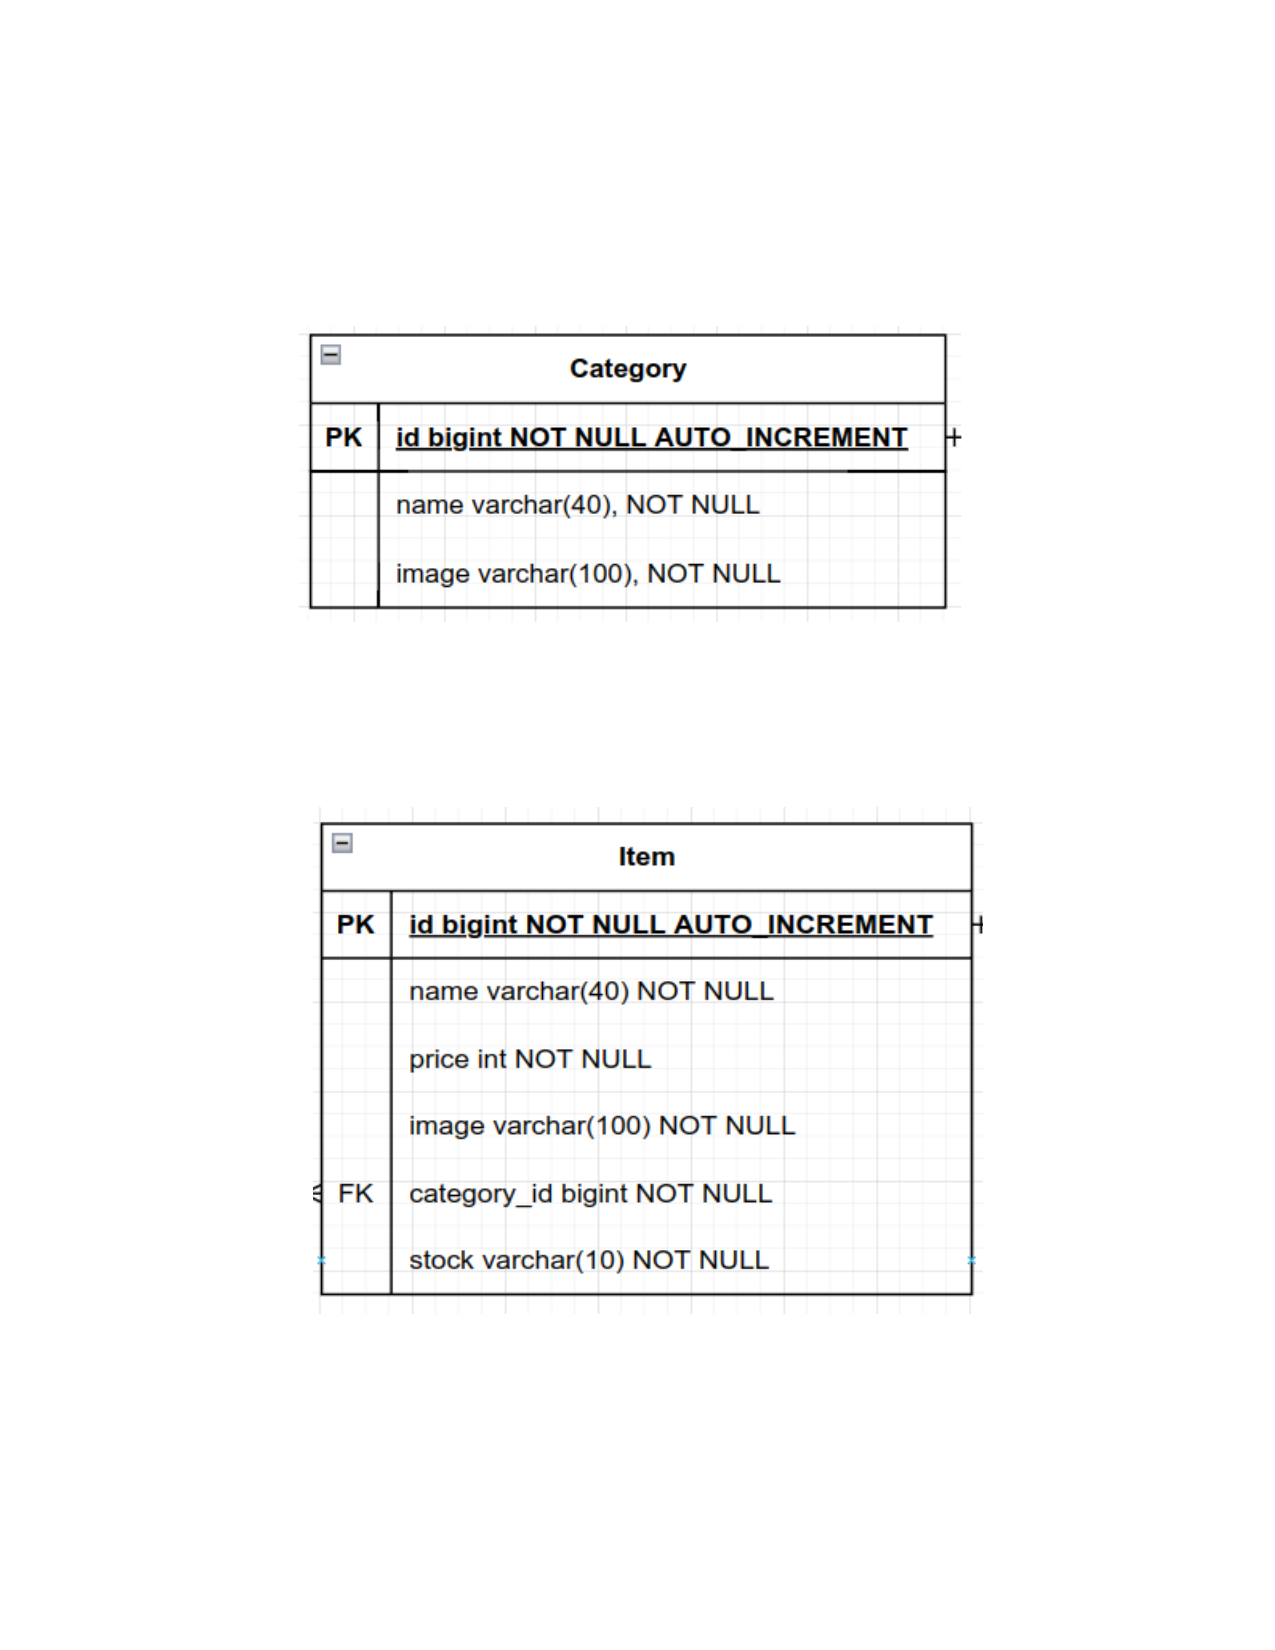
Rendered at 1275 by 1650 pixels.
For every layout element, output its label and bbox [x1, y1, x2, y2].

picture [299, 326, 962, 622]
picture [313, 807, 983, 1314]
